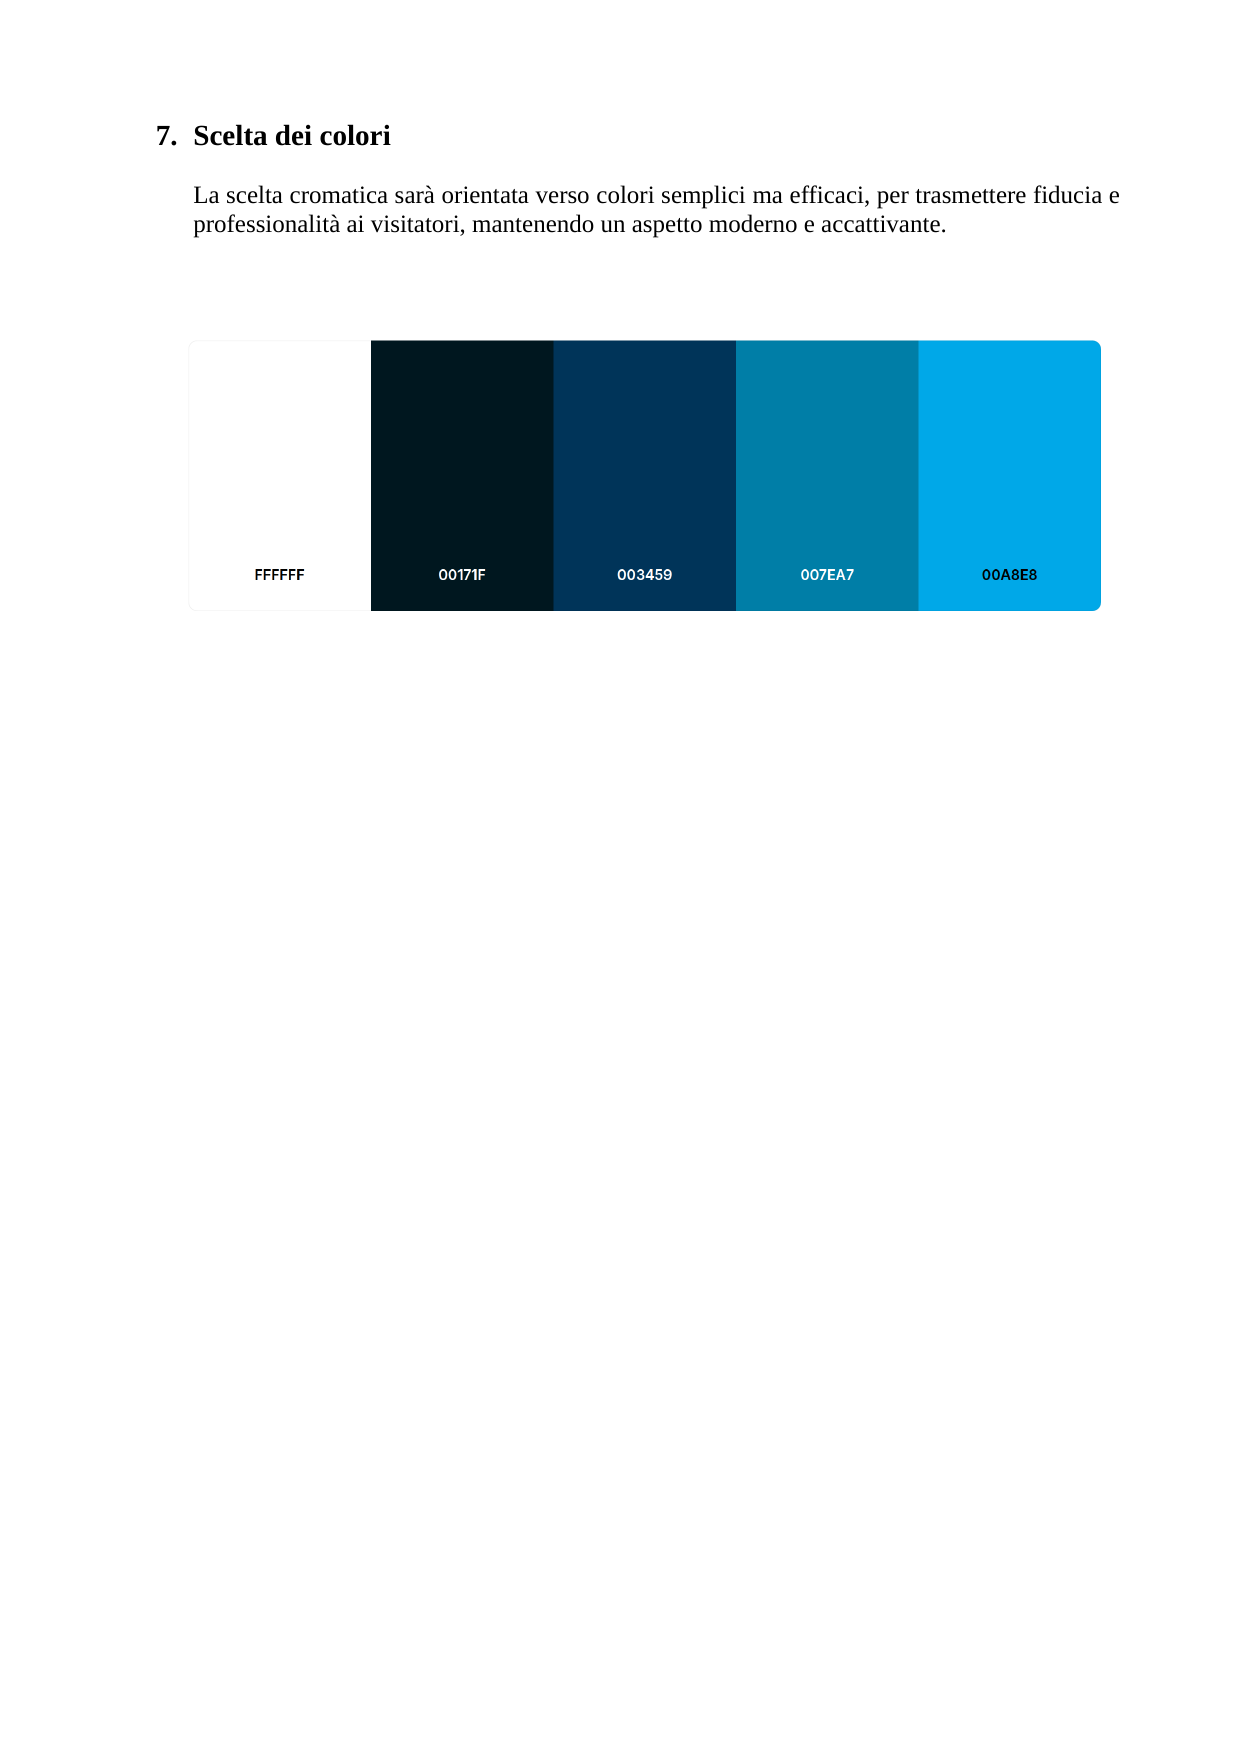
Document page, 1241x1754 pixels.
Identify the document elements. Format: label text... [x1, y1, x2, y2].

picture [154, 278, 1135, 666]
list La scelta cromatica sarà orientata verso colori semplici ma efficaci, per trasmettere fiducia e professionalità ai visitatori, mantenendo un aspetto moderno e accattivante. [156, 180, 1122, 238]
list Scelta dei colori [156, 118, 1122, 152]
